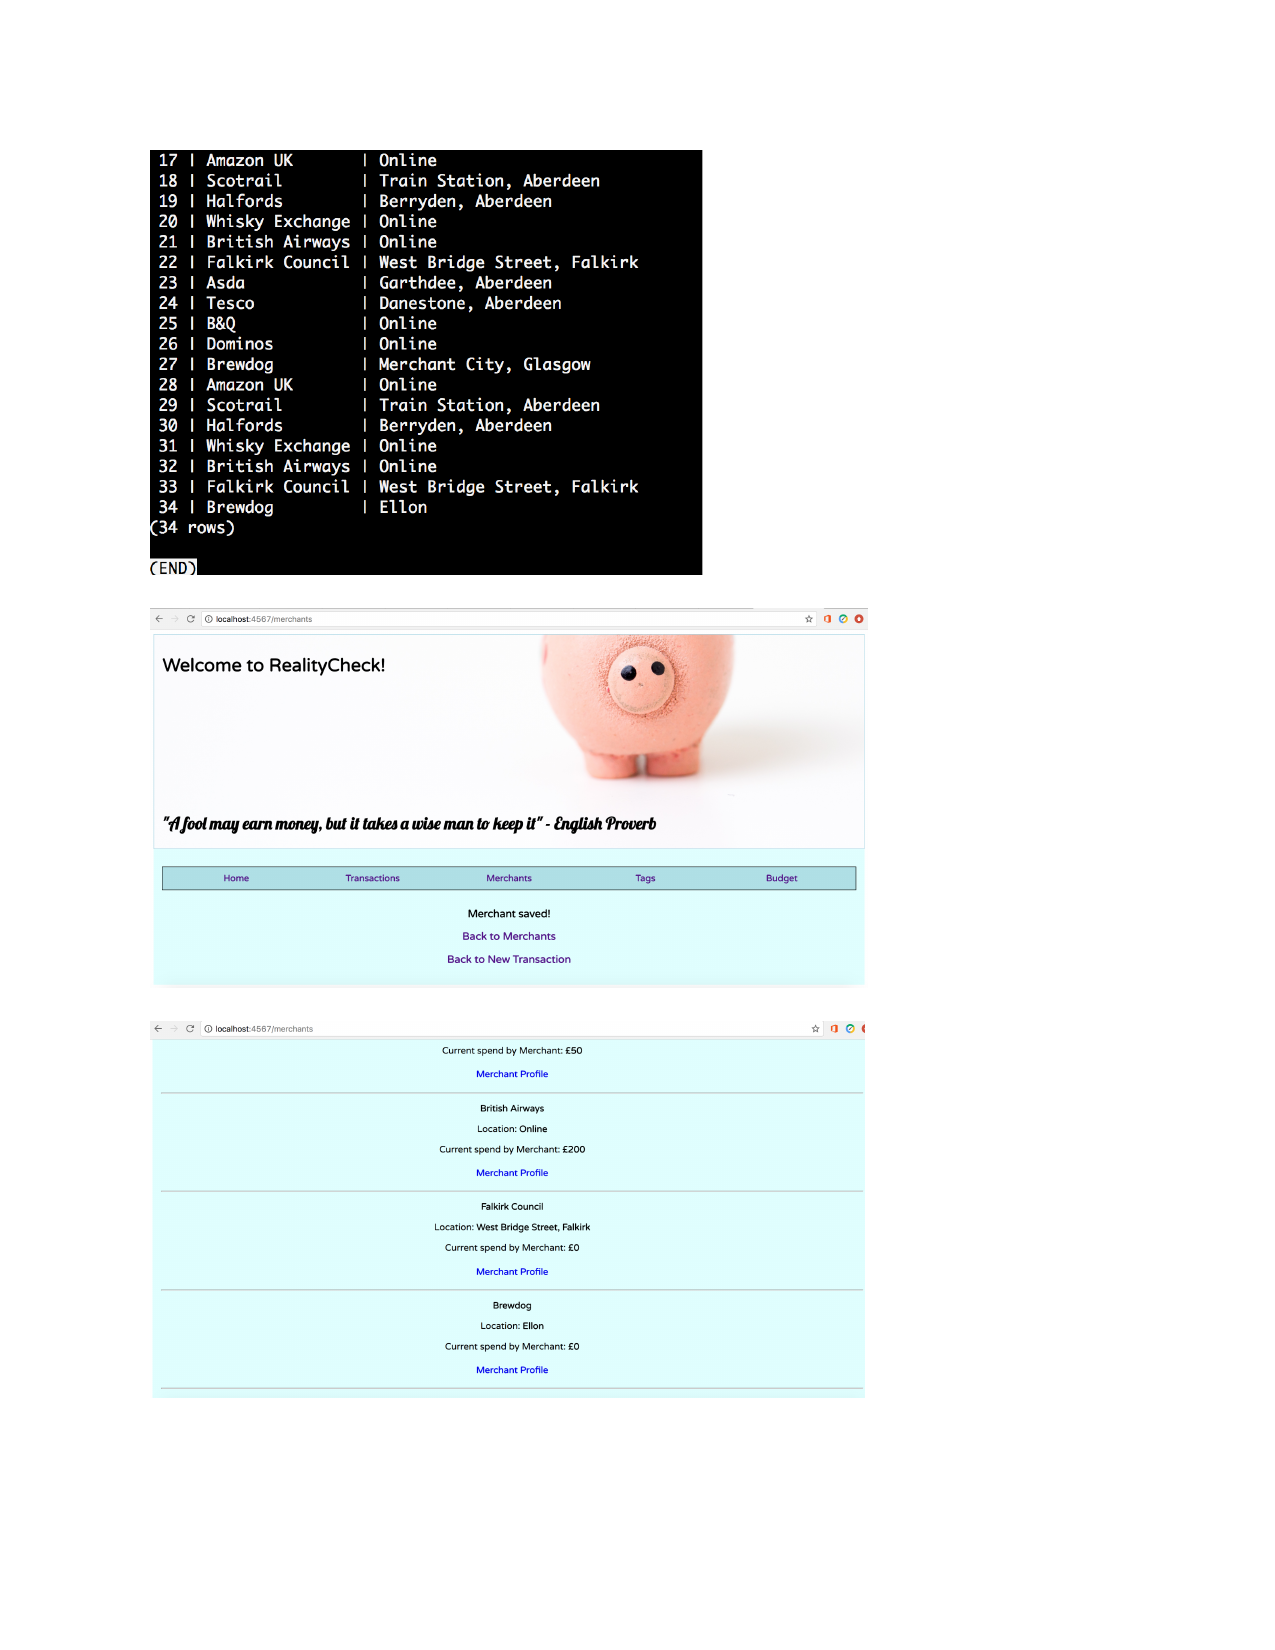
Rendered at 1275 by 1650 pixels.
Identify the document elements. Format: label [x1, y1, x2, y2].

picture [150, 150, 703, 575]
picture [150, 608, 868, 988]
picture [150, 1021, 865, 1398]
